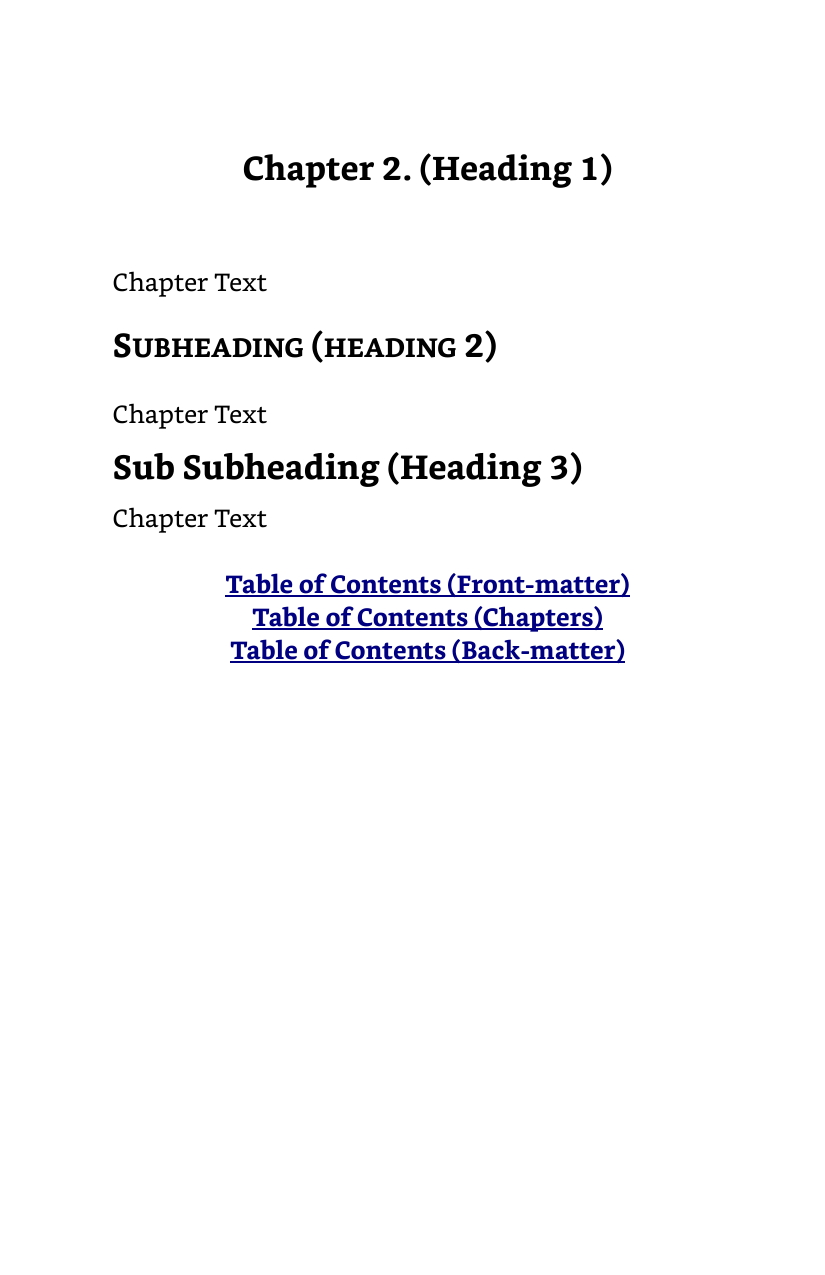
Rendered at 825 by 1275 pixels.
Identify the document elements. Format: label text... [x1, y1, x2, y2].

subtitle Chapter 2. (Heading 1) [112, 146, 742, 189]
text Chapter Text [112, 264, 742, 297]
text Table of Contents (Back-matter) [112, 633, 742, 666]
text Table of Contents (Front-matter) [112, 567, 742, 600]
subtitle Subheading (heading 2) [112, 322, 742, 366]
text Chapter Text [112, 501, 742, 534]
text Table of Contents (Chapters) [112, 600, 742, 633]
subtitle Sub Subheading (Heading 3) [112, 444, 742, 488]
text Chapter Text [112, 397, 742, 429]
